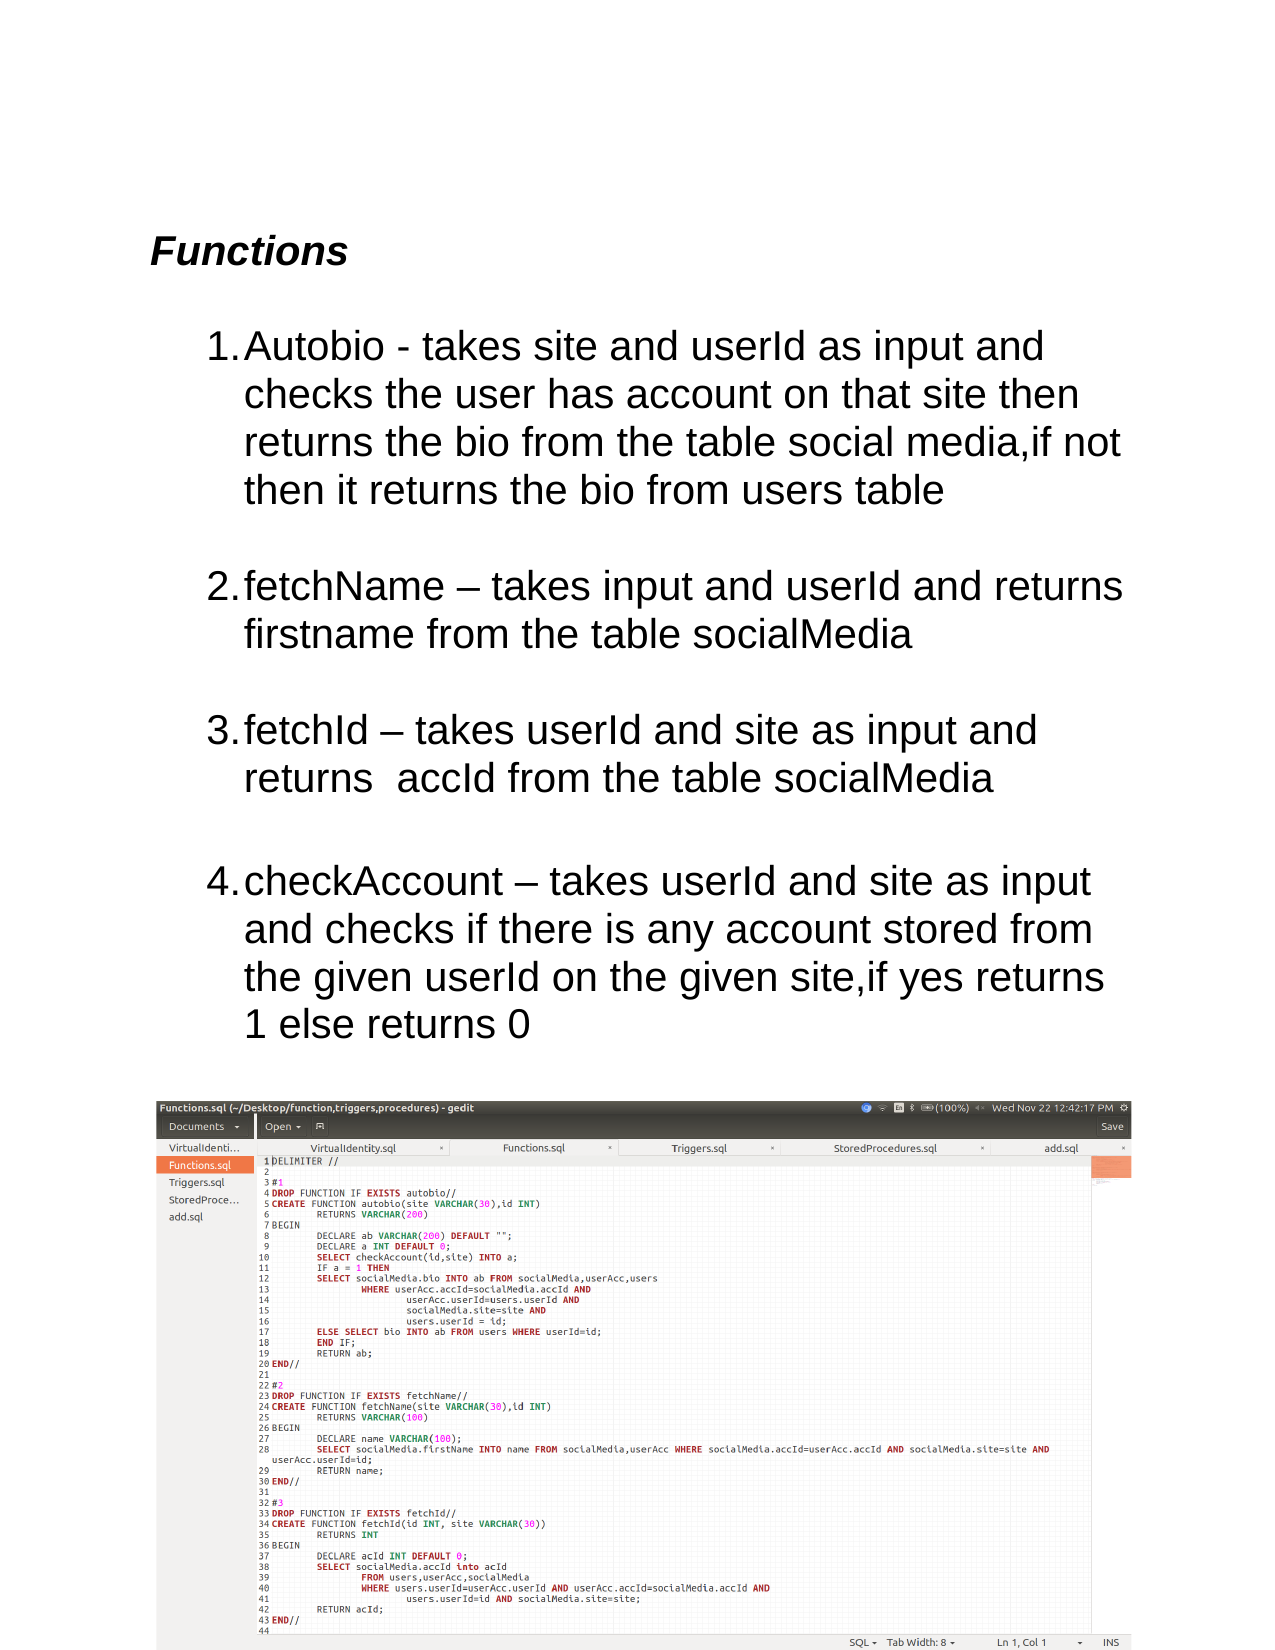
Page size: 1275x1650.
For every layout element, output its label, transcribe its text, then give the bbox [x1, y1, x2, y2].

text Functions [150, 226, 1125, 274]
list checkAccount – takes userId and site as input and checks if there is any account stored from the given userId on the given site,if yes returns 1 else returns 0 [206, 856, 1125, 1048]
picture [156, 1101, 1132, 1650]
list fetchId – takes userId and site as input and returns accId from the table socialMedia [206, 705, 1125, 801]
list fetchName – takes input and userId and returns firstname from the table socialMedia [206, 561, 1125, 657]
list Autobio - takes site and userId as input and checks the user has account on that site then returns the bio from the table social media,if not then it returns the bio from users table [206, 322, 1125, 513]
